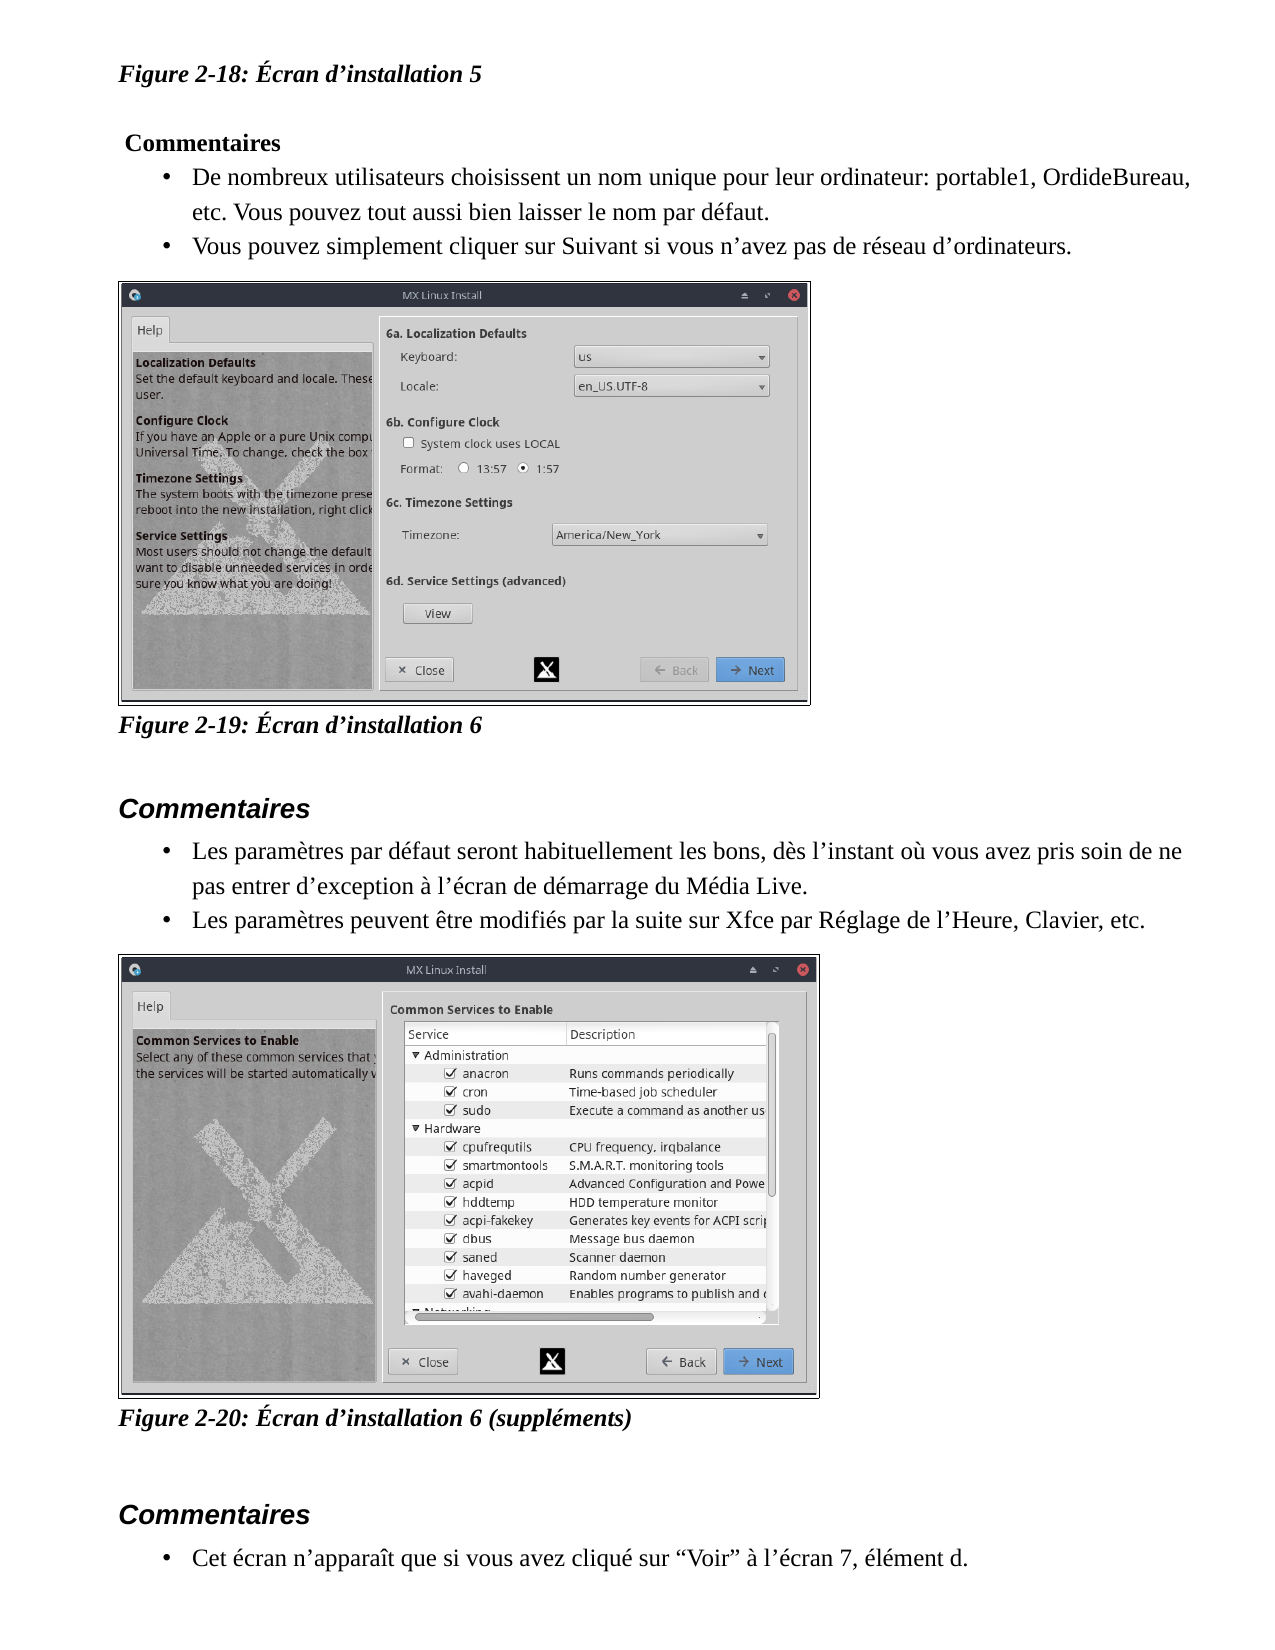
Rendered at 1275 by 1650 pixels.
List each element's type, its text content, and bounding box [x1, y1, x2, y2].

text Figure 2-19: Écran d’installation 6 [118, 281, 1216, 739]
list Cet écran n’apparaît que si vous avez cliqué sur “Voir” à l’écran 7, élément d. [162, 1543, 1216, 1572]
text Figure 2-20: Écran d’installation 6 (suppléments) [118, 1403, 1216, 1431]
list Les paramètres par défaut seront habituellement les bons, dès l’instant où vous avez pris soin de ne pas entrer d’exception à l’écran de démarrage du Média Live. [162, 836, 1216, 899]
picture [121, 283, 808, 702]
list Vous pouvez simplement cliquer sur Suivant si vous n’avez pas de réseau d’ordinateurs. [162, 231, 1216, 260]
text Commentaires [118, 128, 1216, 157]
picture [121, 957, 817, 1395]
subtitle Commentaires [118, 792, 1216, 824]
list De nombreux utilisateurs choisissent un nom unique pour leur ordinateur: portable1, OrdideBureau, etc. Vous pouvez tout aussi bien laisser le nom par défaut. [162, 162, 1216, 226]
list Les paramètres peuvent être modifiés par la suite sur Xfce par Réglage de l’Heure, Clavier, etc. [162, 905, 1216, 934]
subtitle Commentaires [118, 1499, 1216, 1531]
text Figure 2-18: Écran d’installation 5 [118, 59, 1216, 122]
